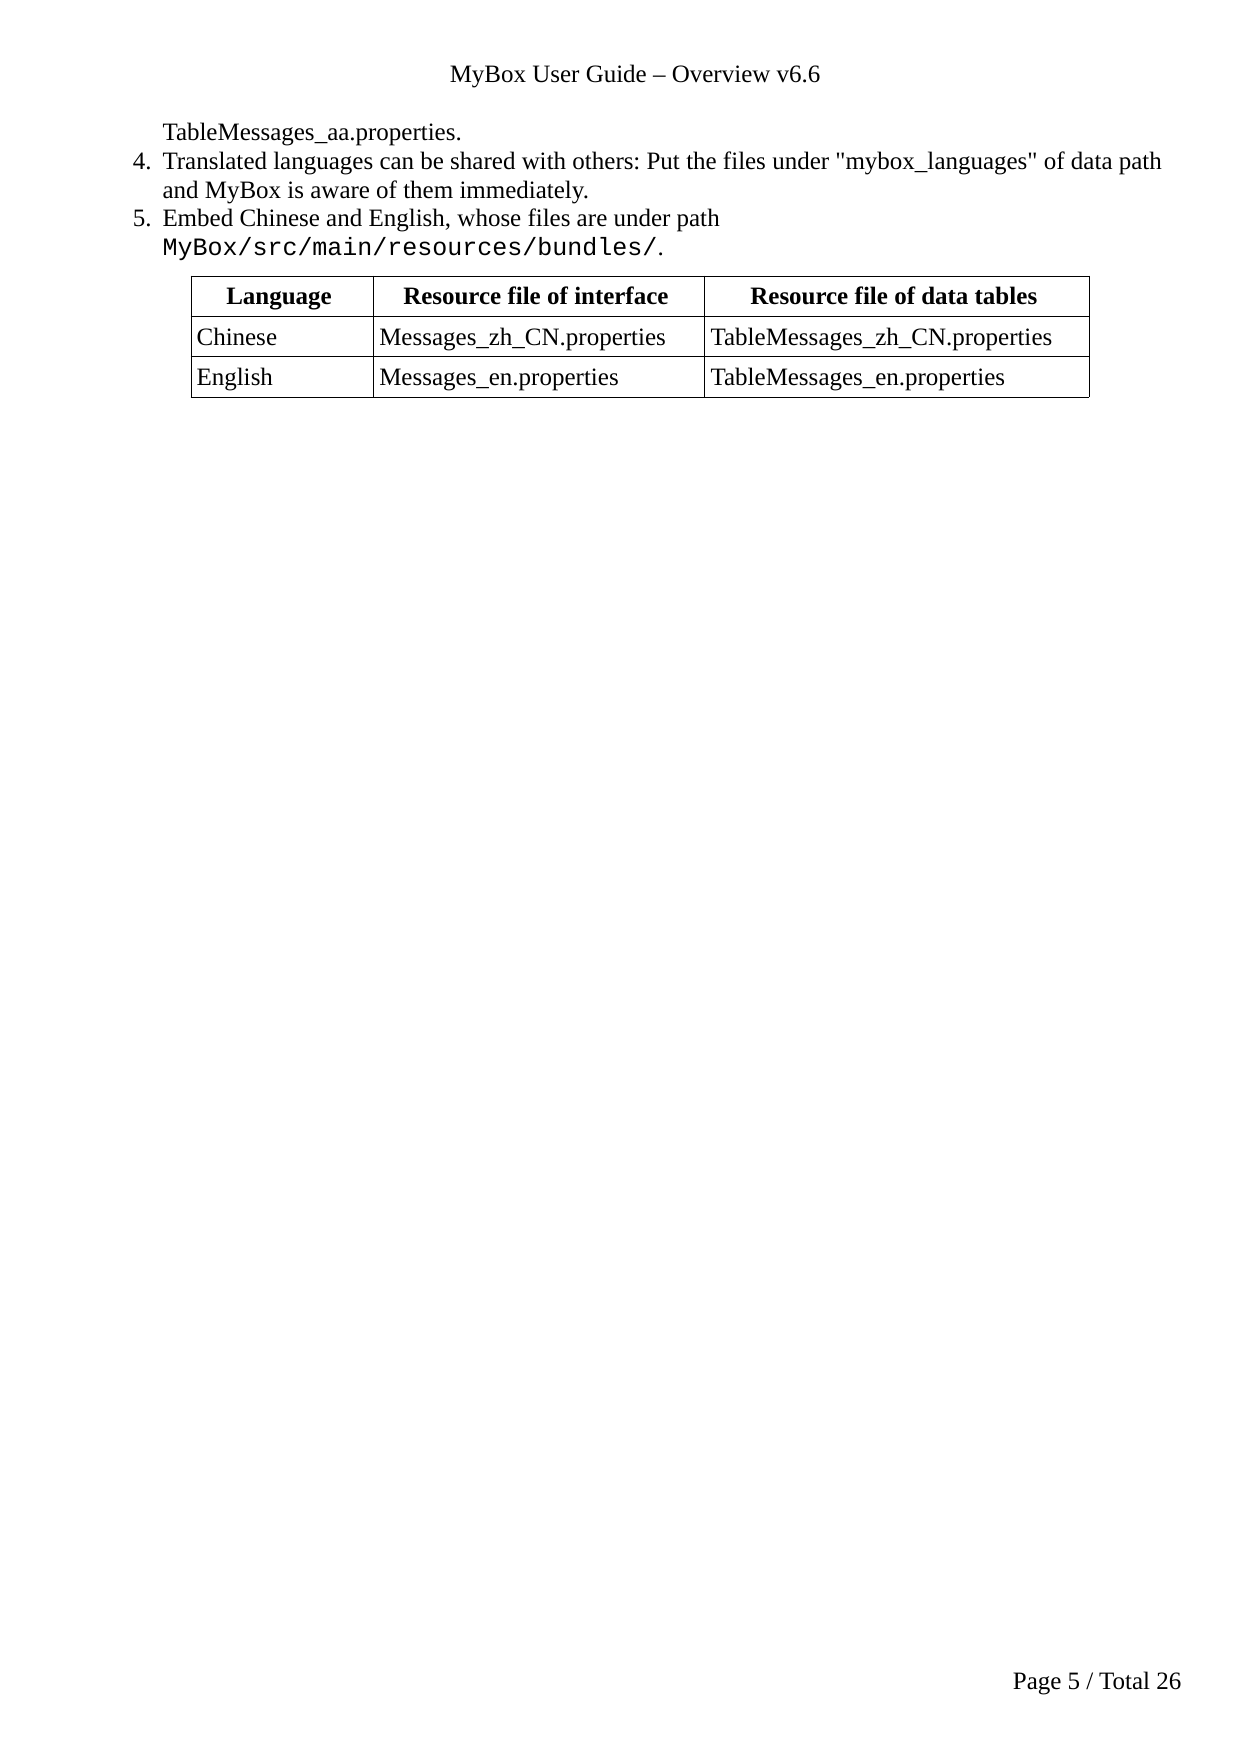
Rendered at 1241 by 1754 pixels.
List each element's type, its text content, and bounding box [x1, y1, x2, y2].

table_cell TableMessages_en.properties [705, 357, 1089, 397]
list Translated languages can be shared with others: Put the files under "mybox_languages" of data path and MyBox is aware of them immediately. [133, 146, 1181, 203]
table_cell Messages_en.properties [374, 357, 704, 397]
table_cell Chinese [192, 317, 373, 356]
list Embed Chinese and English, whose files are under path MyBox/src/main/resources/bundles/. [133, 203, 1181, 263]
table_header Language [192, 277, 373, 316]
table_cell English [192, 357, 373, 397]
table_cell TableMessages_zh_CN.properties [705, 317, 1089, 356]
list TableMessages_aa.properties. [133, 117, 1181, 146]
table_cell Messages_zh_CN.properties [374, 317, 704, 356]
table_header Resource file of data tables [705, 277, 1089, 316]
table_header Resource file of interface [374, 277, 704, 316]
